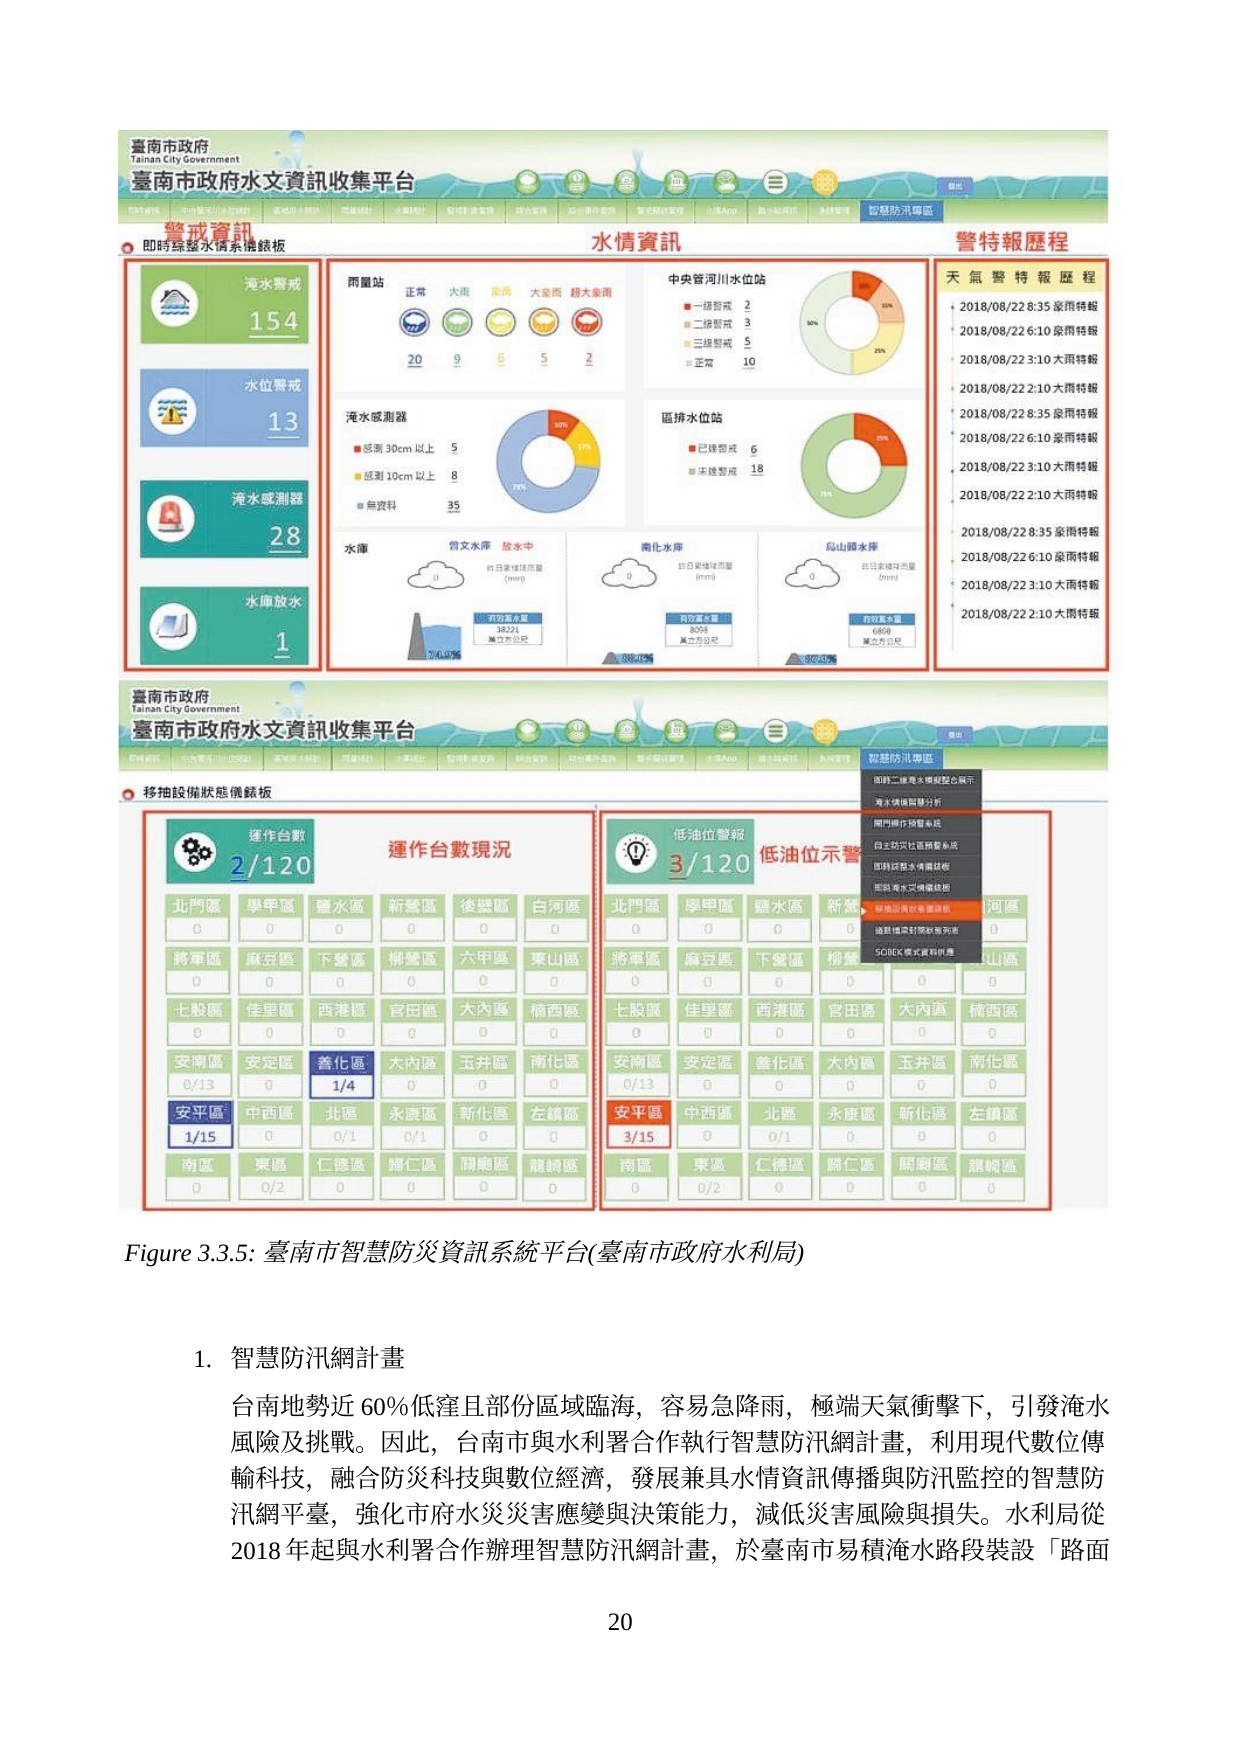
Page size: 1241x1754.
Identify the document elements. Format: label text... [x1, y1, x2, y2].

picture [118, 130, 1123, 1233]
list 台南地勢近60％低窪且部份區域臨海，容易急降雨，極端天氣衝擊下，引發淹水風險及挑戰。因此，台南市與水利署合作執行智慧防汛網計畫，利用現代數位傳輸科技，融合防災科技與數位經濟，發展兼具水情資訊傳播與防汛監控的智慧防汛網平臺，強化市府水災災害應變與決策能力，減低災害風險與損失。水利局從2018年起與水利署合作辦理智慧防汛網計畫，於臺南市易積淹水路段裝設「路面 [193, 1387, 1122, 1567]
list 智慧防汛網計畫 [193, 1338, 1122, 1374]
list Figure 3.3.5: 臺南市智慧防災資訊系統平台(臺南市政府水利局) [118, 1233, 1122, 1268]
